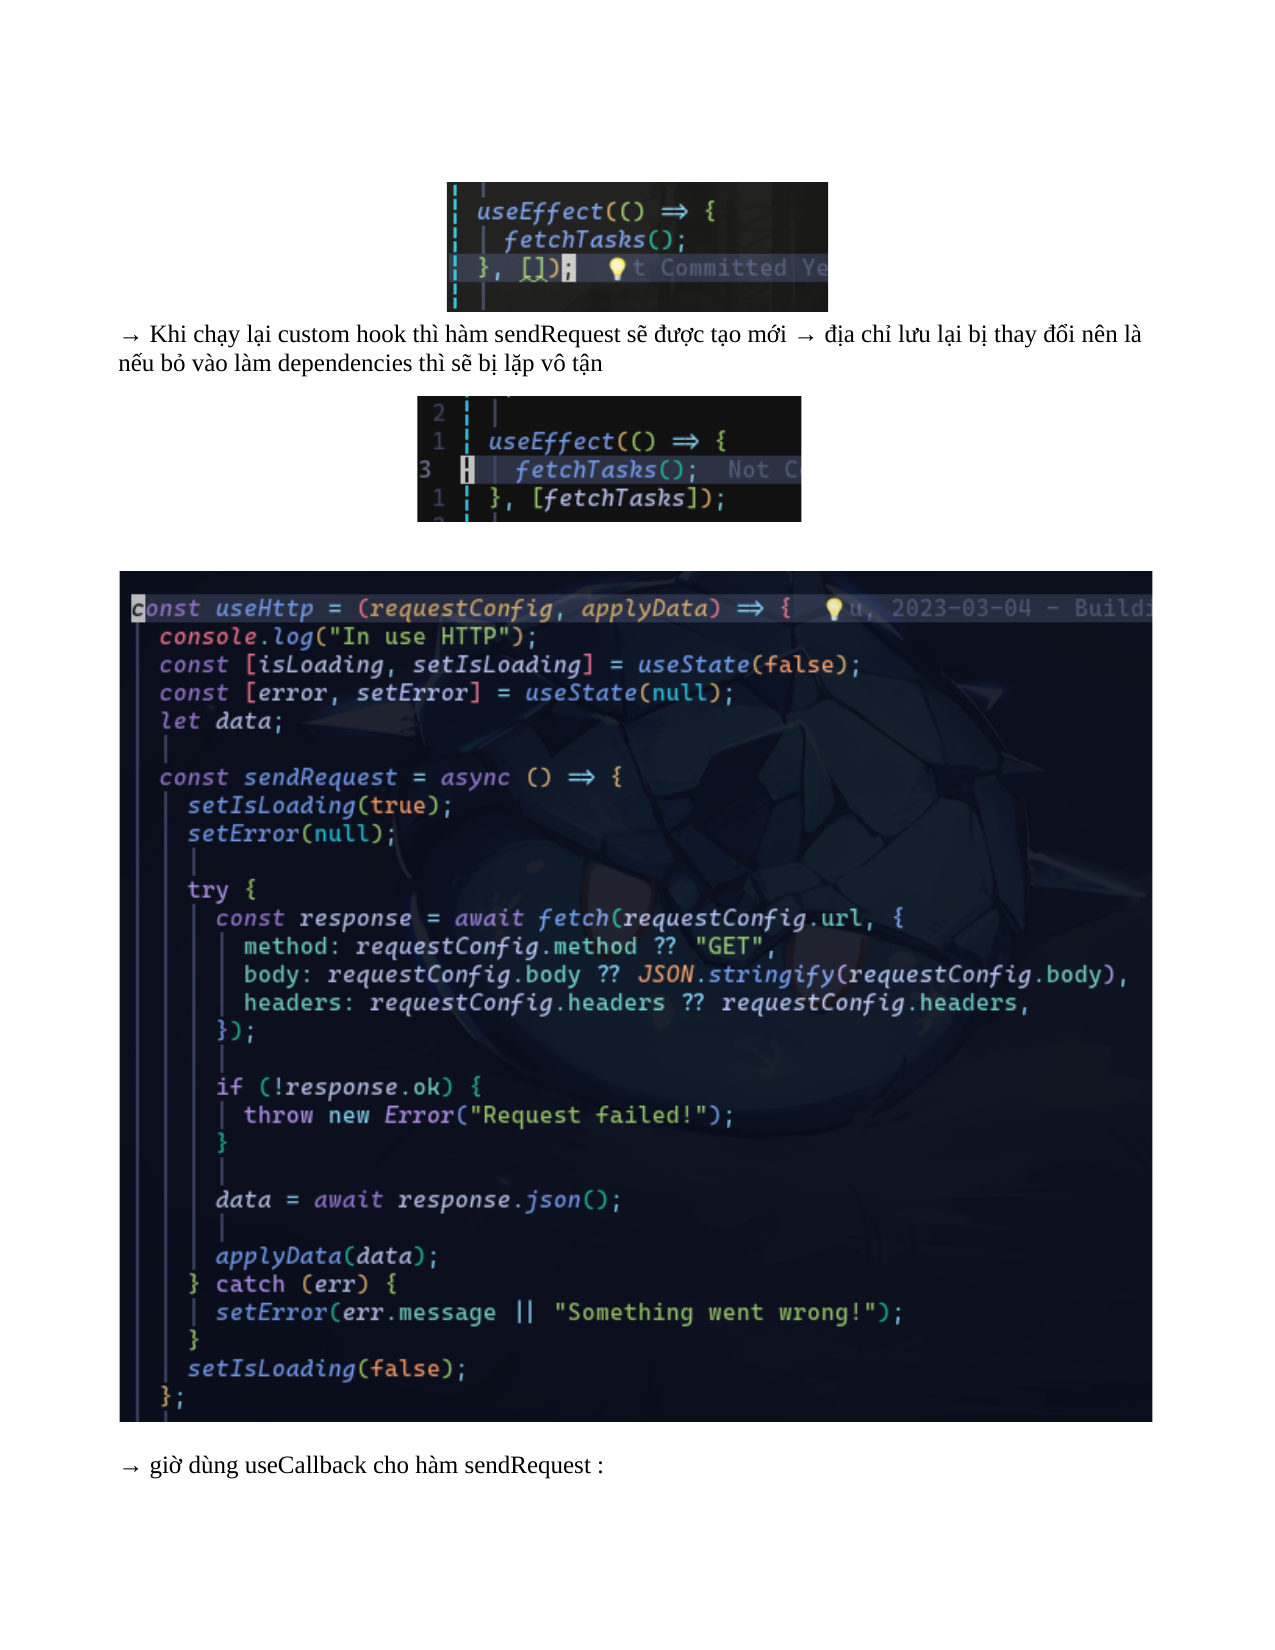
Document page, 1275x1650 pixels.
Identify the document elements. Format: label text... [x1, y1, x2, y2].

text → giờ dùng useCallback cho hàm sendRequest : [118, 1451, 1157, 1479]
picture [119, 571, 1153, 1422]
text → Khi chạy lại custom hook thì hàm sendRequest sẽ được tạo mới → địa chỉ lưu lại bị thay đổi nên là nếu bỏ vào làm dependencies thì sẽ bị lặp vô tận [118, 319, 1157, 377]
picture [417, 396, 802, 522]
picture [446, 182, 829, 312]
